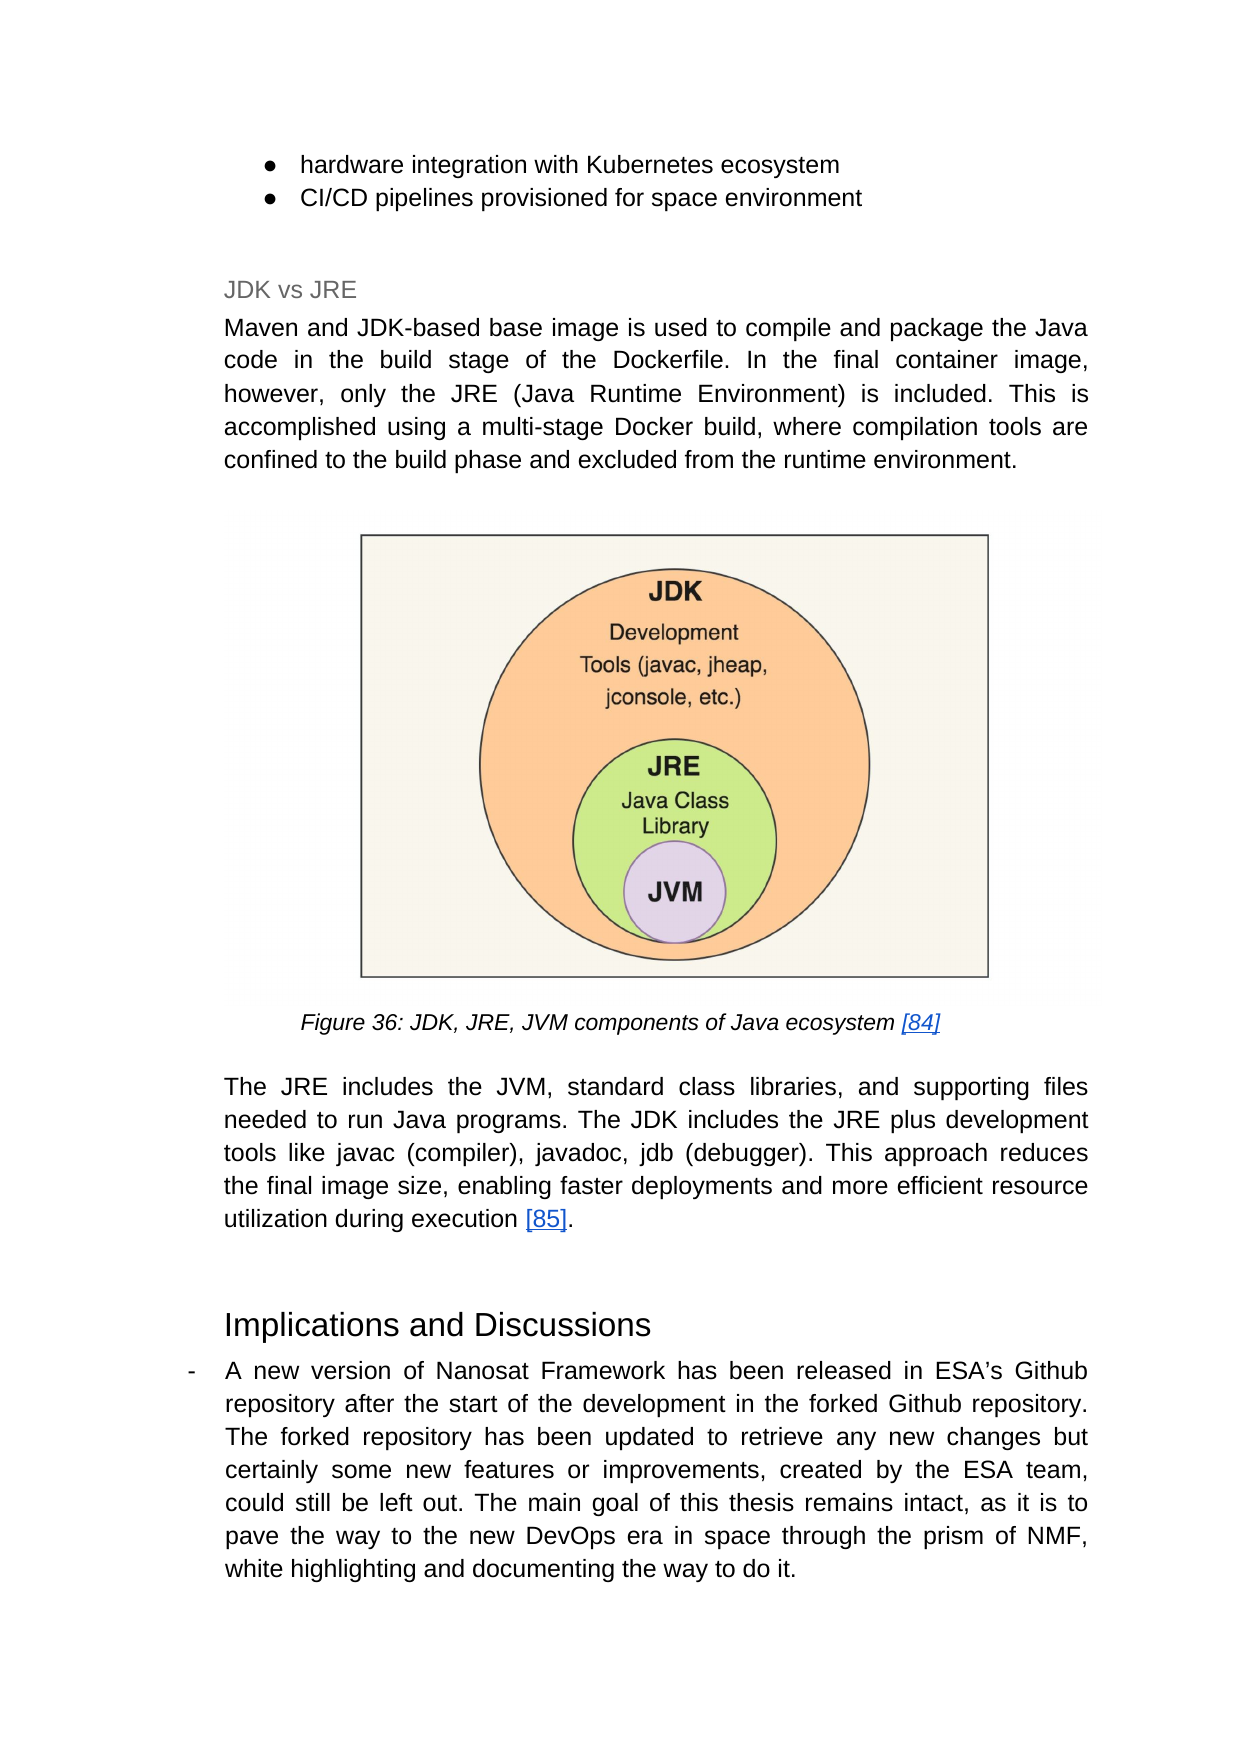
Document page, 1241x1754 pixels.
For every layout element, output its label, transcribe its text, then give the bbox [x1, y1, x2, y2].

subtitle JDK vs JRE [224, 275, 1090, 304]
list A new version of Nanosat Framework has been released in ESA’s Github repository after the start of the development in the forked Github repository. The forked repository has been updated to retrieve any new changes but certainly some new features or improvements, created by the ESA team, could still be left out. The main goal of this thesis remains intact, as it is to pave the way to the new DevOps era in space through the prism of NMF, white highlighting and documenting the way to do it. [187, 1356, 1090, 1583]
text Maven and JDK-based base image is used to compile and package the Java code in the build stage of the Dockerfile. In the final container image, however, only the JRE (Java Runtime Environment) is included. This is accomplished using a multi-stage Docker build, where compilation tools are confined to the build phase and excluded from the runtime environment. [224, 312, 1090, 473]
text Figure 36: JDK, JRE, JVM components of Java ecosystem [84] [150, 1009, 1090, 1035]
picture [223, 510, 1102, 1006]
list CI/CD pipelines provisioned for space environment [262, 183, 1090, 212]
text The JRE includes the JVM, standard class libraries, and supporting files needed to run Java programs. The JDK includes the JRE plus development tools like javac (compiler), javadoc, jdb (debugger). This approach reduces the final image size, enabling faster deployments and more efficient resource utilization during execution [85]. [224, 1072, 1090, 1233]
list hardware integration with Kubernetes ecosystem [262, 150, 1090, 179]
subtitle Implications and Discussions [224, 1305, 1090, 1343]
